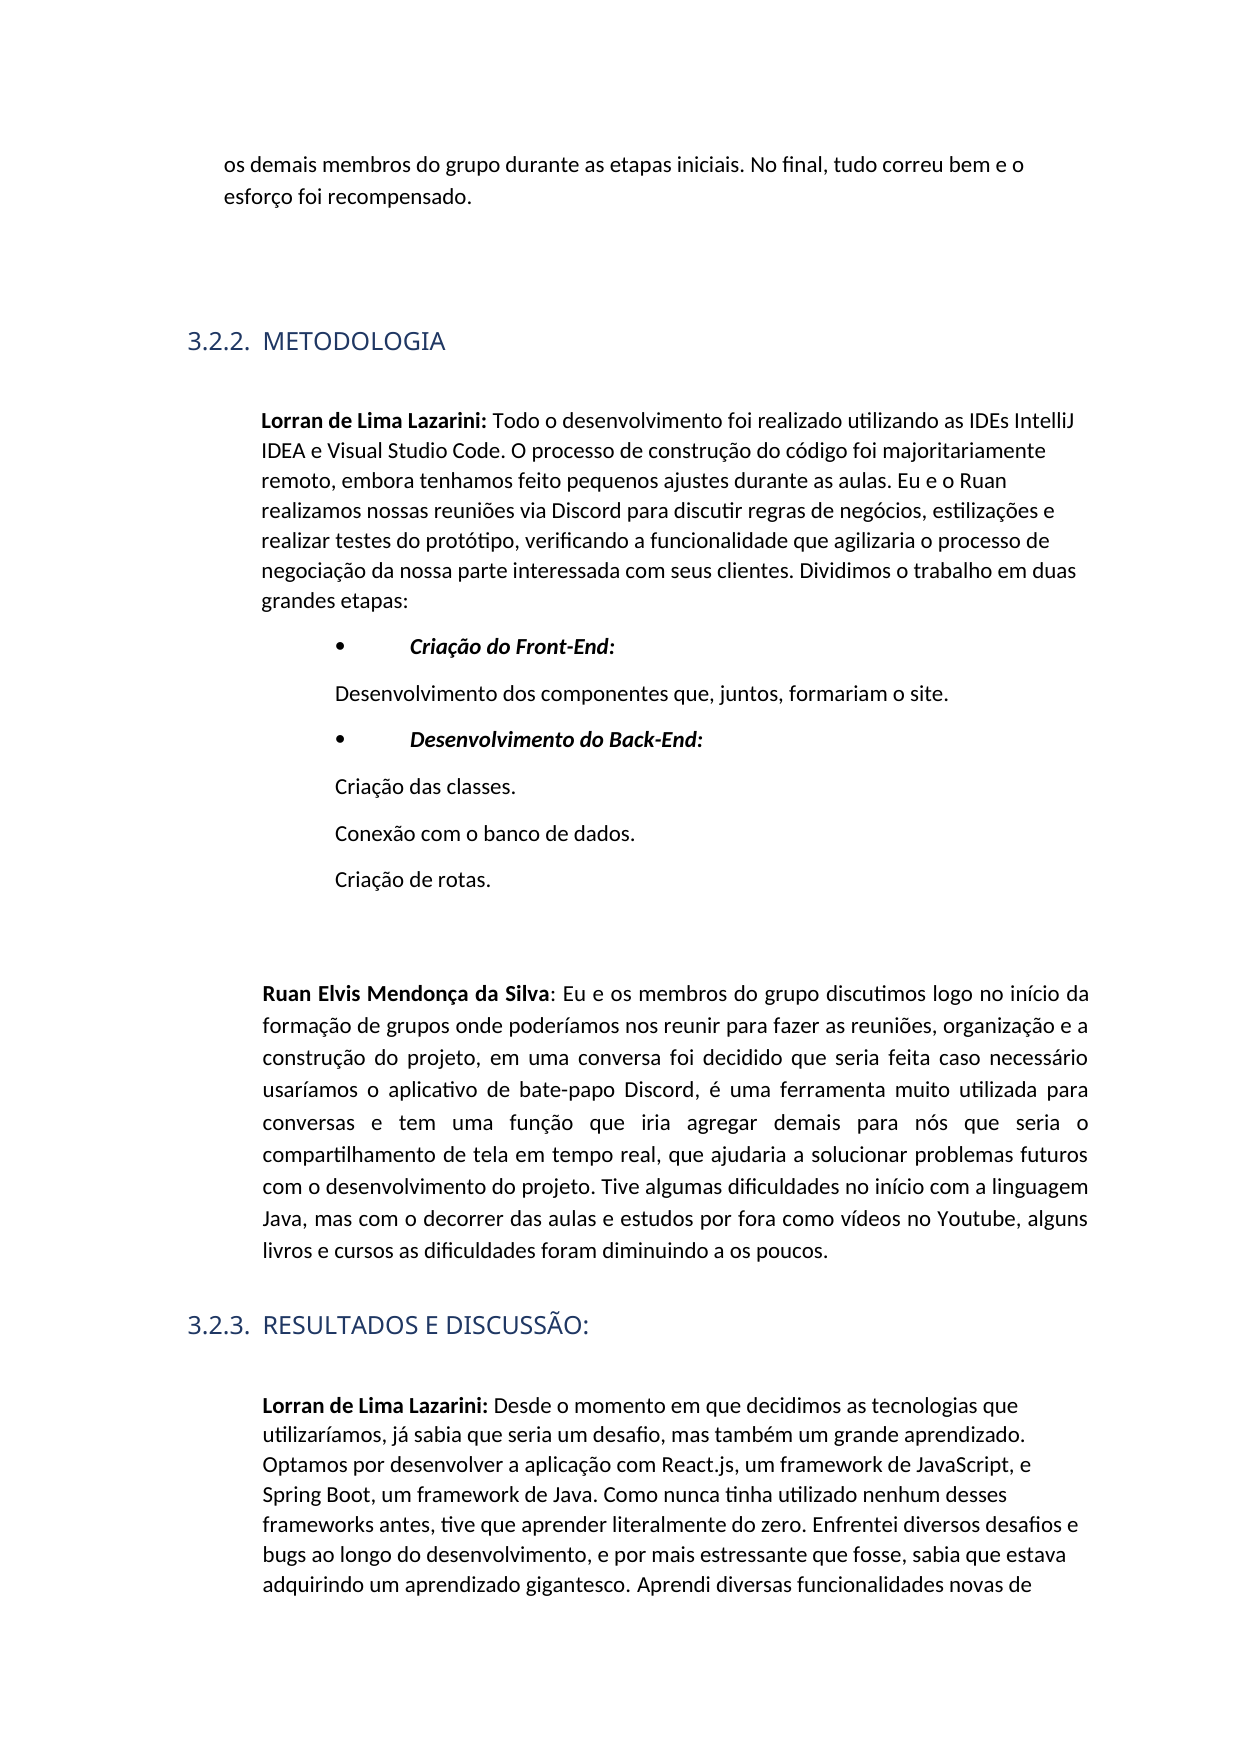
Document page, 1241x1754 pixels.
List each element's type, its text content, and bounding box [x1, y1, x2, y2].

list Criação do Front-End: [336, 632, 1090, 660]
text Lorran de Lima Lazarini: Todo o desenvolvimento foi realizado utilizando as IDEs IntelliJ IDEA e Visual Studio Code. O processo de construção do código foi majoritariamente remoto, embora tenhamos feito pequenos ajustes durante as aulas. Eu e o Ruan realizamos nossas reuniões via Discord para discutir regras de negócios, estilizações e realizar testes do protótipo, verificando a funcionalidade que agilizaria o processo de negociação da nossa parte interessada com seus clientes. Dividimos o trabalho em duas grandes etapas: [261, 406, 1090, 614]
text Desenvolvimento dos componentes que, juntos, formariam o site. [261, 679, 1090, 707]
text Criação das classes. [335, 772, 1090, 800]
subtitle METODOLOGIA [187, 323, 1090, 358]
text Criação de rotas. [335, 865, 1090, 893]
list Desenvolvimento do Back-End: [336, 726, 1090, 753]
list Ruan Elvis Mendonça da Silva: Eu e os membros do grupo discutimos logo no início da formação de grupos onde poderíamos nos reunir para fazer as reuniões, organização e a construção do projeto, em uma conversa foi decidido que seria feita caso necessário usaríamos o aplicativo de bate-papo Discord, é uma ferramenta muito utilizada para conversas e tem uma função que iria agregar demais para nós que seria o compartilhamento de tela em tempo real, que ajudaria a solucionar problemas futuros com o desenvolvimento do projeto. Tive algumas dificuldades no início com a linguagem Java, mas com o decorrer das aulas e estudos por fora como vídeos no Youtube, alguns livros e cursos as dificuldades foram diminuindo a os poucos. [262, 979, 1090, 1264]
subtitle RESULTADOS E DISCUSSÃO: [187, 1308, 1090, 1342]
text Lorran de Lima Lazarini: Desde o momento em que decidimos as tecnologias que utilizaríamos, já sabia que seria um desafio, mas também um grande aprendizado. Optamos por desenvolver a aplicação com React.js, um framework de JavaScript, e Spring Boot, um framework de Java. Como nunca tinha utilizado nenhum desses frameworks antes, tive que aprender literalmente do zero. Enfrentei diversos desafios e bugs ao longo do desenvolvimento, e por mais estressante que fosse, sabia que estava adquirindo um aprendizado gigantesco. Aprendi diversas funcionalidades novas de [262, 1391, 1090, 1598]
text os demais membros do grupo durante as etapas iniciais. No final, tudo correu bem e o esforço foi recompensado. [224, 150, 1090, 210]
text Conexão com o banco de dados. [335, 819, 1090, 847]
